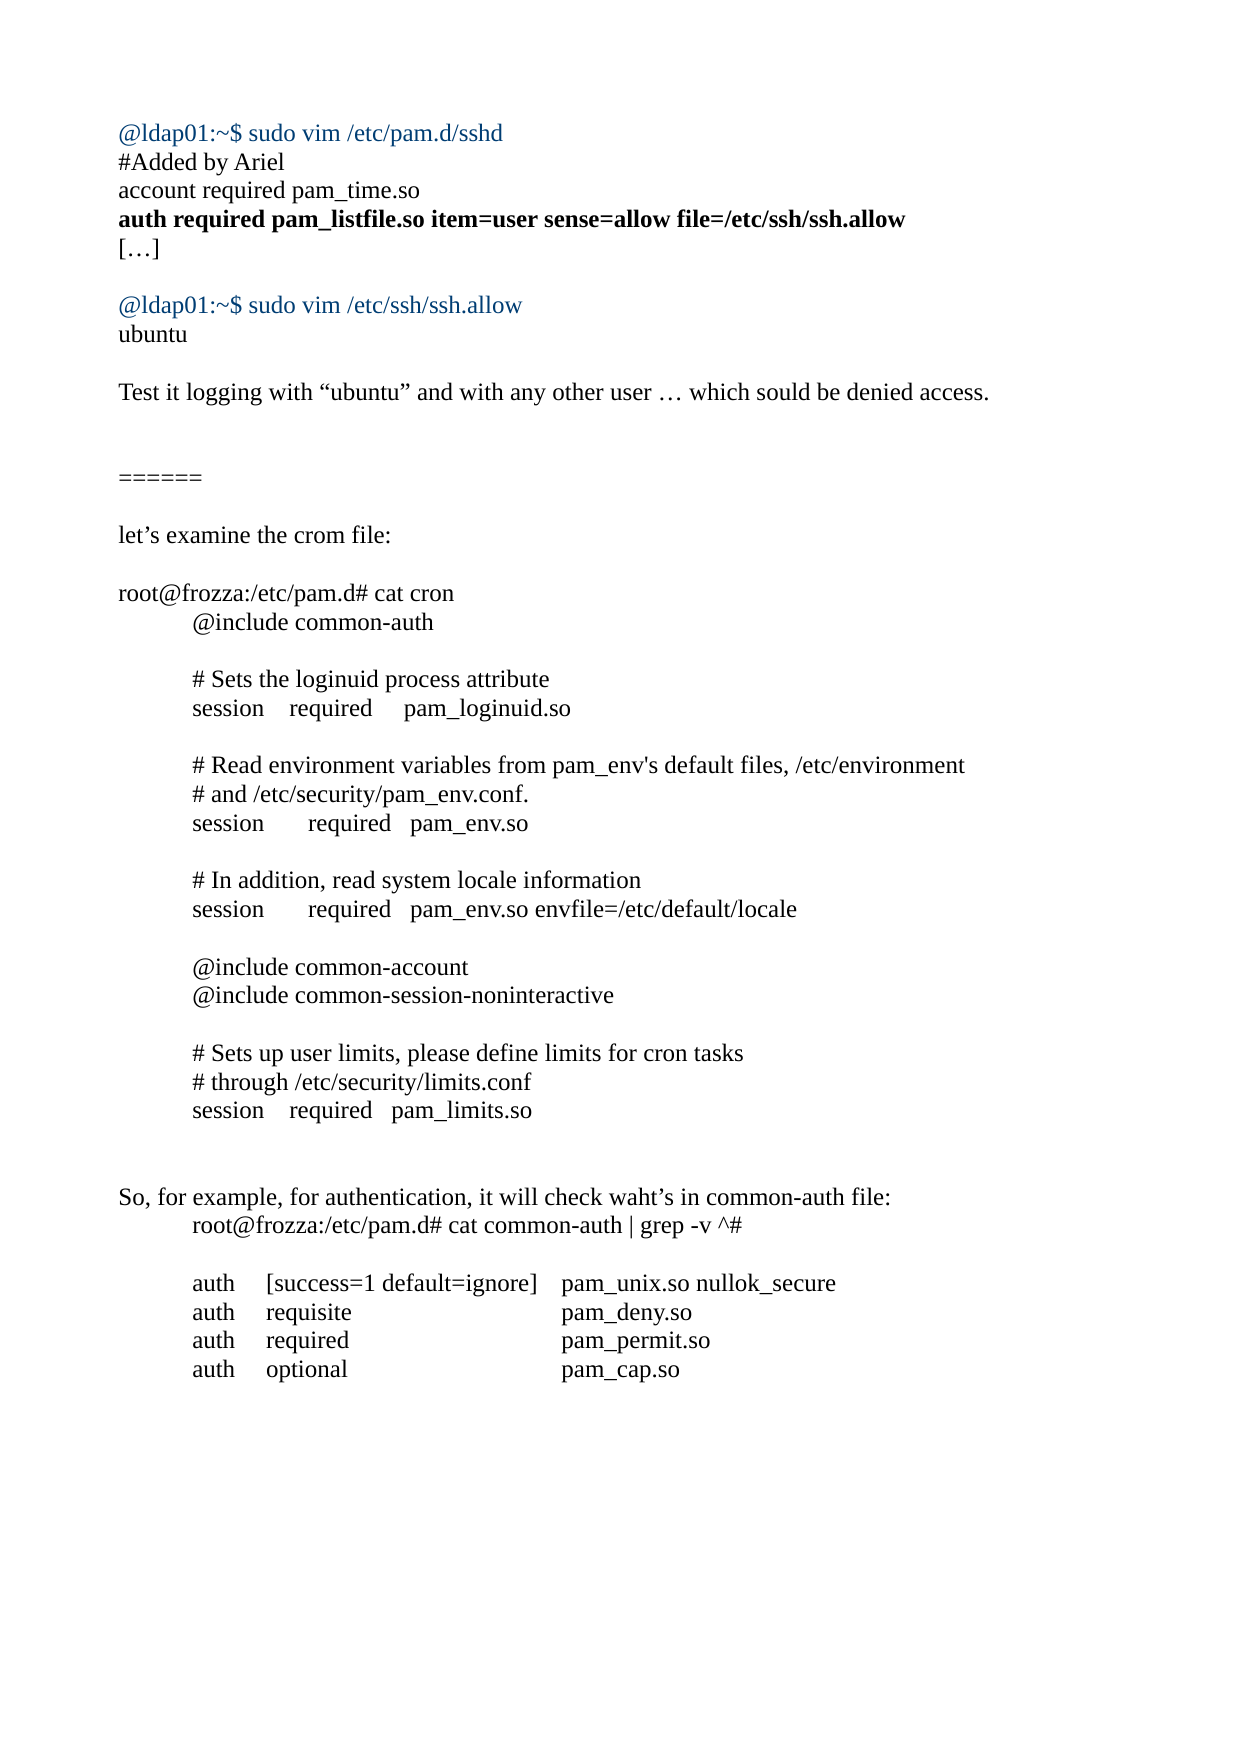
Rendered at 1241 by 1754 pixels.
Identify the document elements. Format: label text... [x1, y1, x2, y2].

text session required pam_loginuid.so [192, 693, 1122, 722]
text @include common-account [192, 952, 1122, 981]
text […] [118, 233, 1122, 262]
text # Read environment variables from pam_env's default files, /etc/environment [192, 751, 1122, 779]
text auth required pam_permit.so [192, 1326, 1122, 1354]
text # Sets the loginuid process attribute [192, 664, 1122, 693]
text auth required pam_listfile.so item=user sense=allow file=/etc/ssh/ssh.allow [118, 204, 1122, 233]
text @include common-auth [192, 607, 1122, 636]
text auth optional pam_cap.so [192, 1354, 1122, 1383]
text account required pam_time.so [118, 176, 1122, 204]
text session required pam_env.so [192, 808, 1122, 837]
text # In addition, read system locale information [192, 866, 1122, 894]
text #Added by Ariel [118, 147, 1122, 176]
text # through /etc/security/limits.conf [192, 1067, 1122, 1096]
text auth requisite pam_deny.so [192, 1297, 1122, 1326]
text @ldap01:~$ sudo vim /etc/ssh/ssh.allow [118, 291, 1122, 319]
text session required pam_limits.so [192, 1096, 1122, 1124]
text ====== [118, 463, 1122, 492]
text @ldap01:~$ sudo vim /etc/pam.d/sshd [118, 118, 1122, 147]
text root@frozza:/etc/pam.d# cat common-auth | grep -v ^# [192, 1211, 1122, 1239]
text So, for example, for authentication, it will check waht’s in common-auth file: [118, 1182, 1122, 1211]
text session required pam_env.so envfile=/etc/default/locale [192, 894, 1122, 923]
text auth [success=1 default=ignore] pam_unix.so nullok_secure [192, 1268, 1122, 1297]
text @include common-session-noninteractive [192, 981, 1122, 1009]
text # Sets up user limits, please define limits for cron tasks [192, 1038, 1122, 1067]
text root@frozza:/etc/pam.d# cat cron [118, 578, 1122, 607]
text # and /etc/security/pam_env.conf. [192, 779, 1122, 808]
text let’s examine the crom file: [118, 521, 1122, 549]
text Test it logging with “ubuntu” and with any other user … which sould be denied access. [118, 377, 1122, 406]
text ubuntu [118, 319, 1122, 348]
